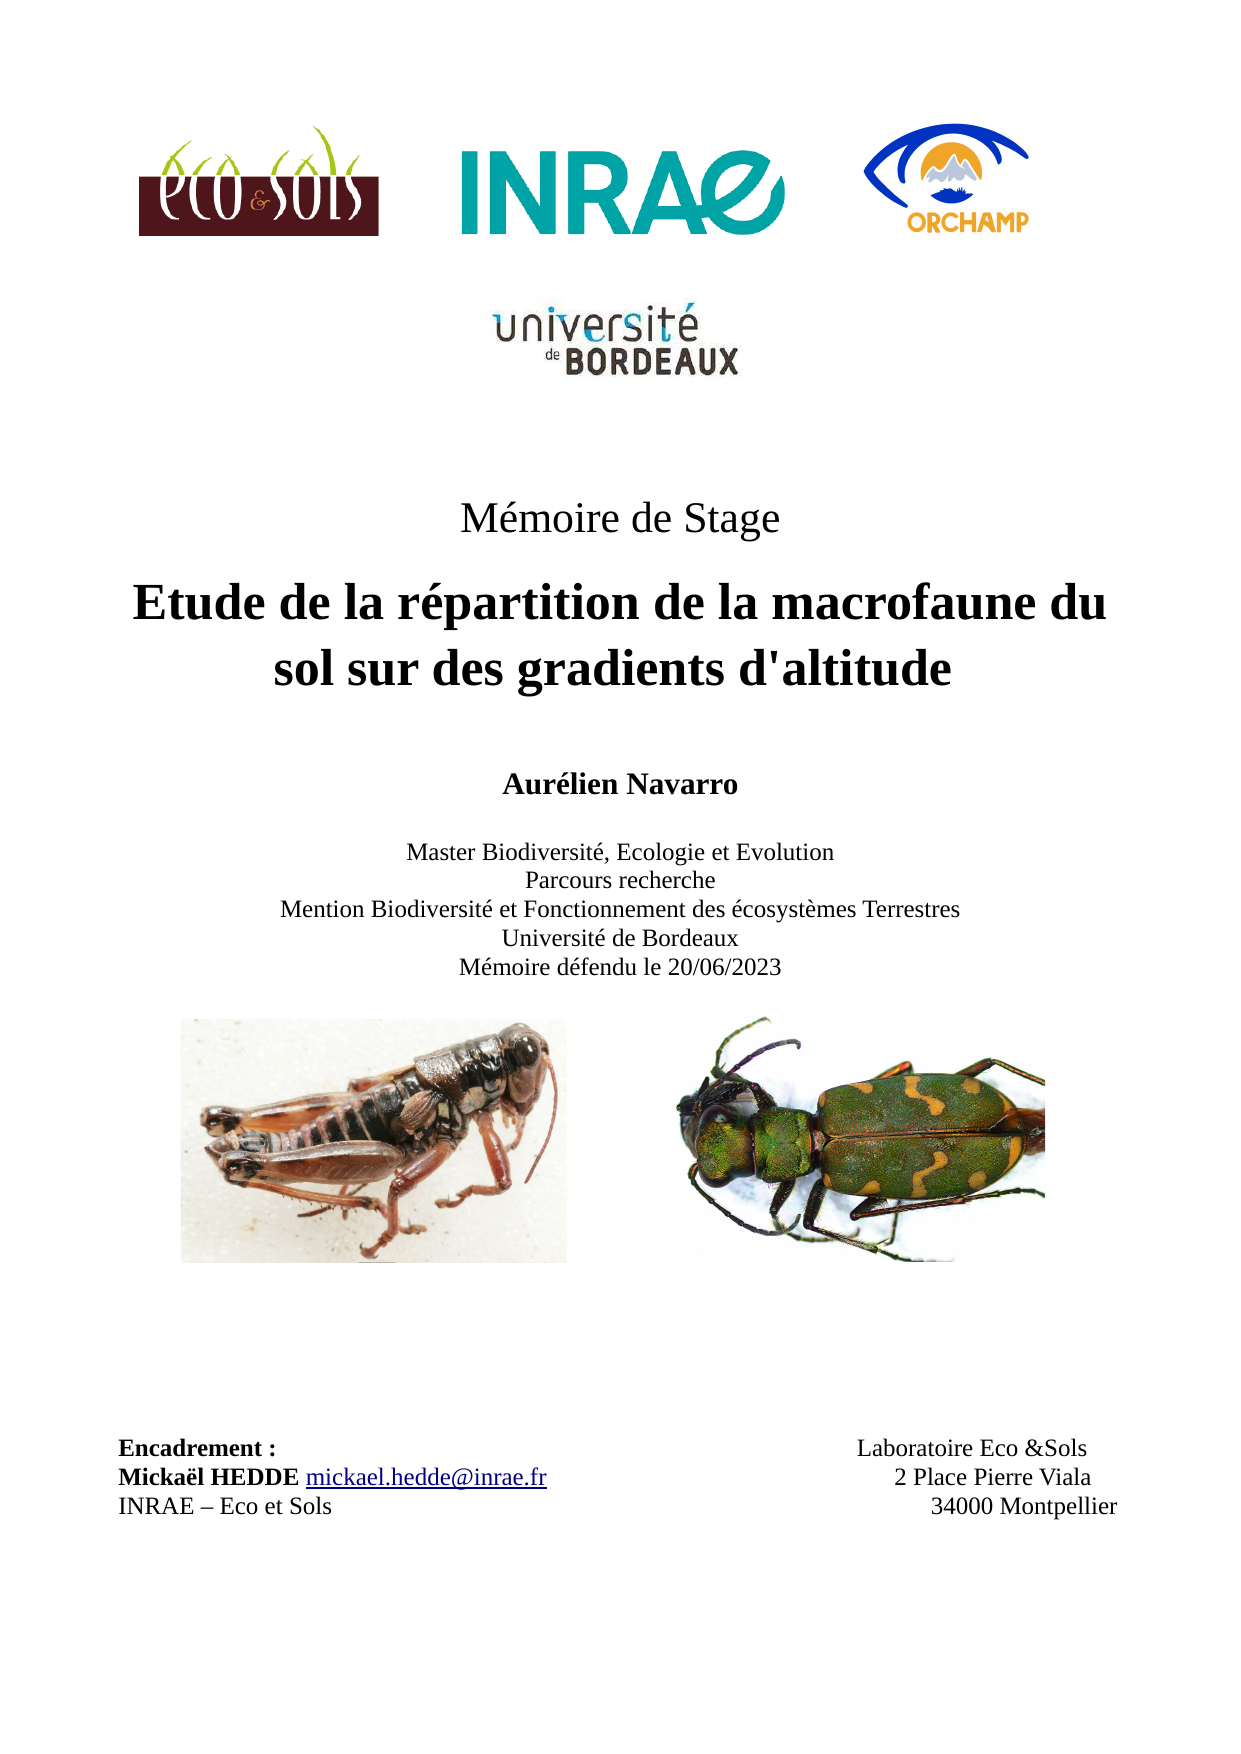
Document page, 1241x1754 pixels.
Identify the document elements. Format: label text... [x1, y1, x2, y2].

text Mention Biodiversité et Fonctionnement des écosystèmes Terrestres [118, 894, 1122, 923]
text Master Biodiversité, Ecologie et Evolution [118, 837, 1122, 866]
text Mémoire défendu le 20/06/2023 [118, 952, 1122, 981]
text Mickaël HEDDE mickael.hedde@inrae.fr 2 Place Pierre Viala [118, 1462, 1122, 1491]
text Aurélien Navarro [118, 765, 1122, 801]
text Université de Bordeaux [118, 923, 1122, 952]
text Encadrement : Laboratoire Eco &Sols [118, 1433, 1122, 1462]
picture [861, 114, 1035, 237]
picture [470, 283, 764, 401]
picture [180, 1019, 567, 1263]
picture [139, 118, 379, 236]
picture [676, 1015, 1046, 1262]
picture [461, 149, 785, 235]
text INRAE – Eco et Sols 34000 Montpellier [118, 1491, 1122, 1548]
text Etude de la répartition de la macrofaune du sol sur des gradients d'altitude [118, 571, 1122, 698]
text Parcours recherche [118, 866, 1122, 894]
text Mémoire de Stage [118, 492, 1122, 542]
